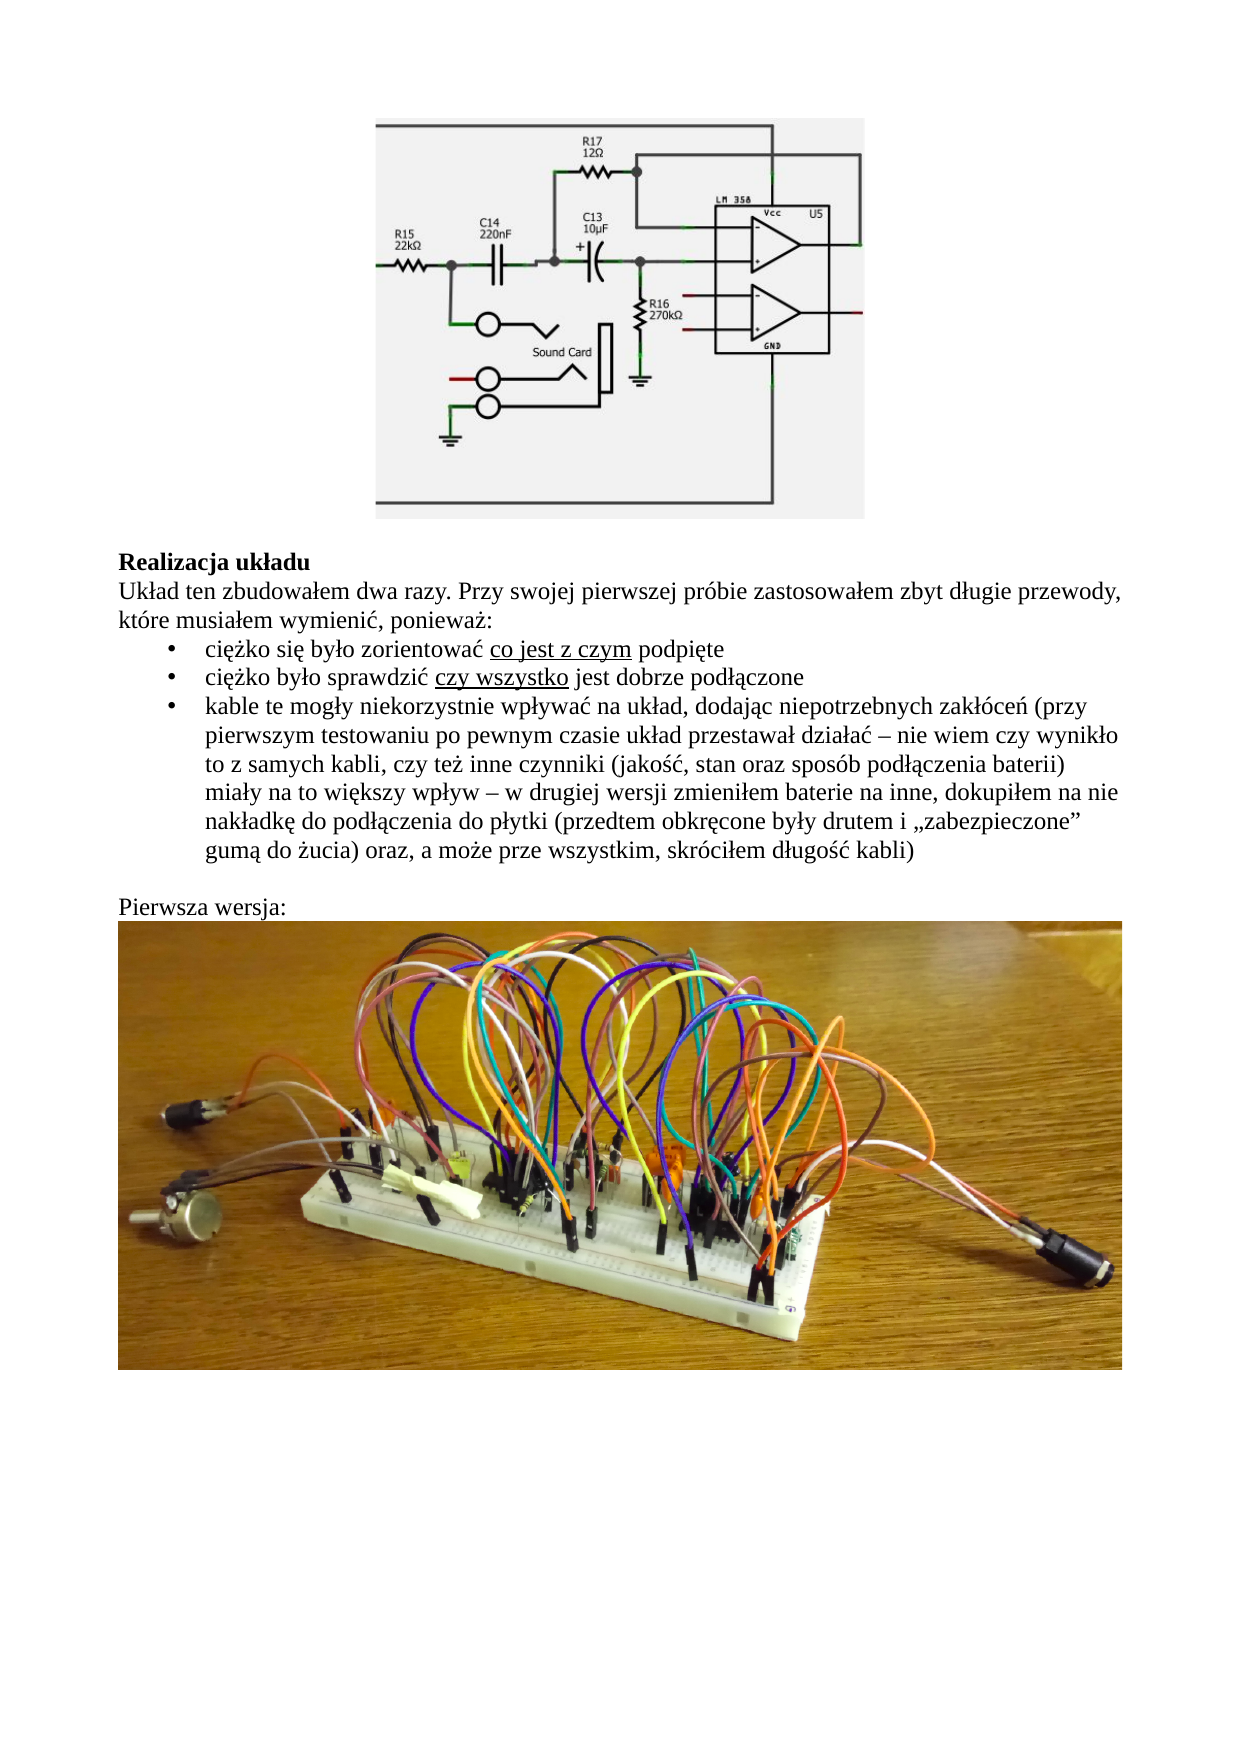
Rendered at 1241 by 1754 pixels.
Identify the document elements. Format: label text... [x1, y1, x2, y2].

list ciężko się było zorientować co jest z czym podpięte [167, 634, 1122, 662]
list ciężko było sprawdzić czy wszystko jest dobrze podłączone [167, 662, 1122, 691]
picture [375, 118, 865, 519]
picture [118, 921, 1123, 1370]
text Realizacja układu [118, 547, 1122, 576]
list kable te mogły niekorzystnie wpływać na układ, dodając niepotrzebnych zakłóceń (przy pierwszym testowaniu po pewnym czasie układ przestawał działać – nie wiem czy wynikło to z samych kabli, czy też inne czynniki (jakość, stan oraz sposób podłączenia baterii) miały na to większy wpływ – w drugiej wersji zmieniłem baterie na inne, dokupiłem na nie nakładkę do podłączenia do płytki (przedtem obkręcone były drutem i „zabezpieczone” gumą do żucia) oraz, a może prze wszystkim, skróciłem długość kabli) [167, 691, 1122, 864]
text Układ ten zbudowałem dwa razy. Przy swojej pierwszej próbie zastosowałem zbyt długie przewody, które musiałem wymienić, ponieważ: [118, 576, 1122, 634]
text Pierwsza wersja: [118, 892, 1122, 921]
